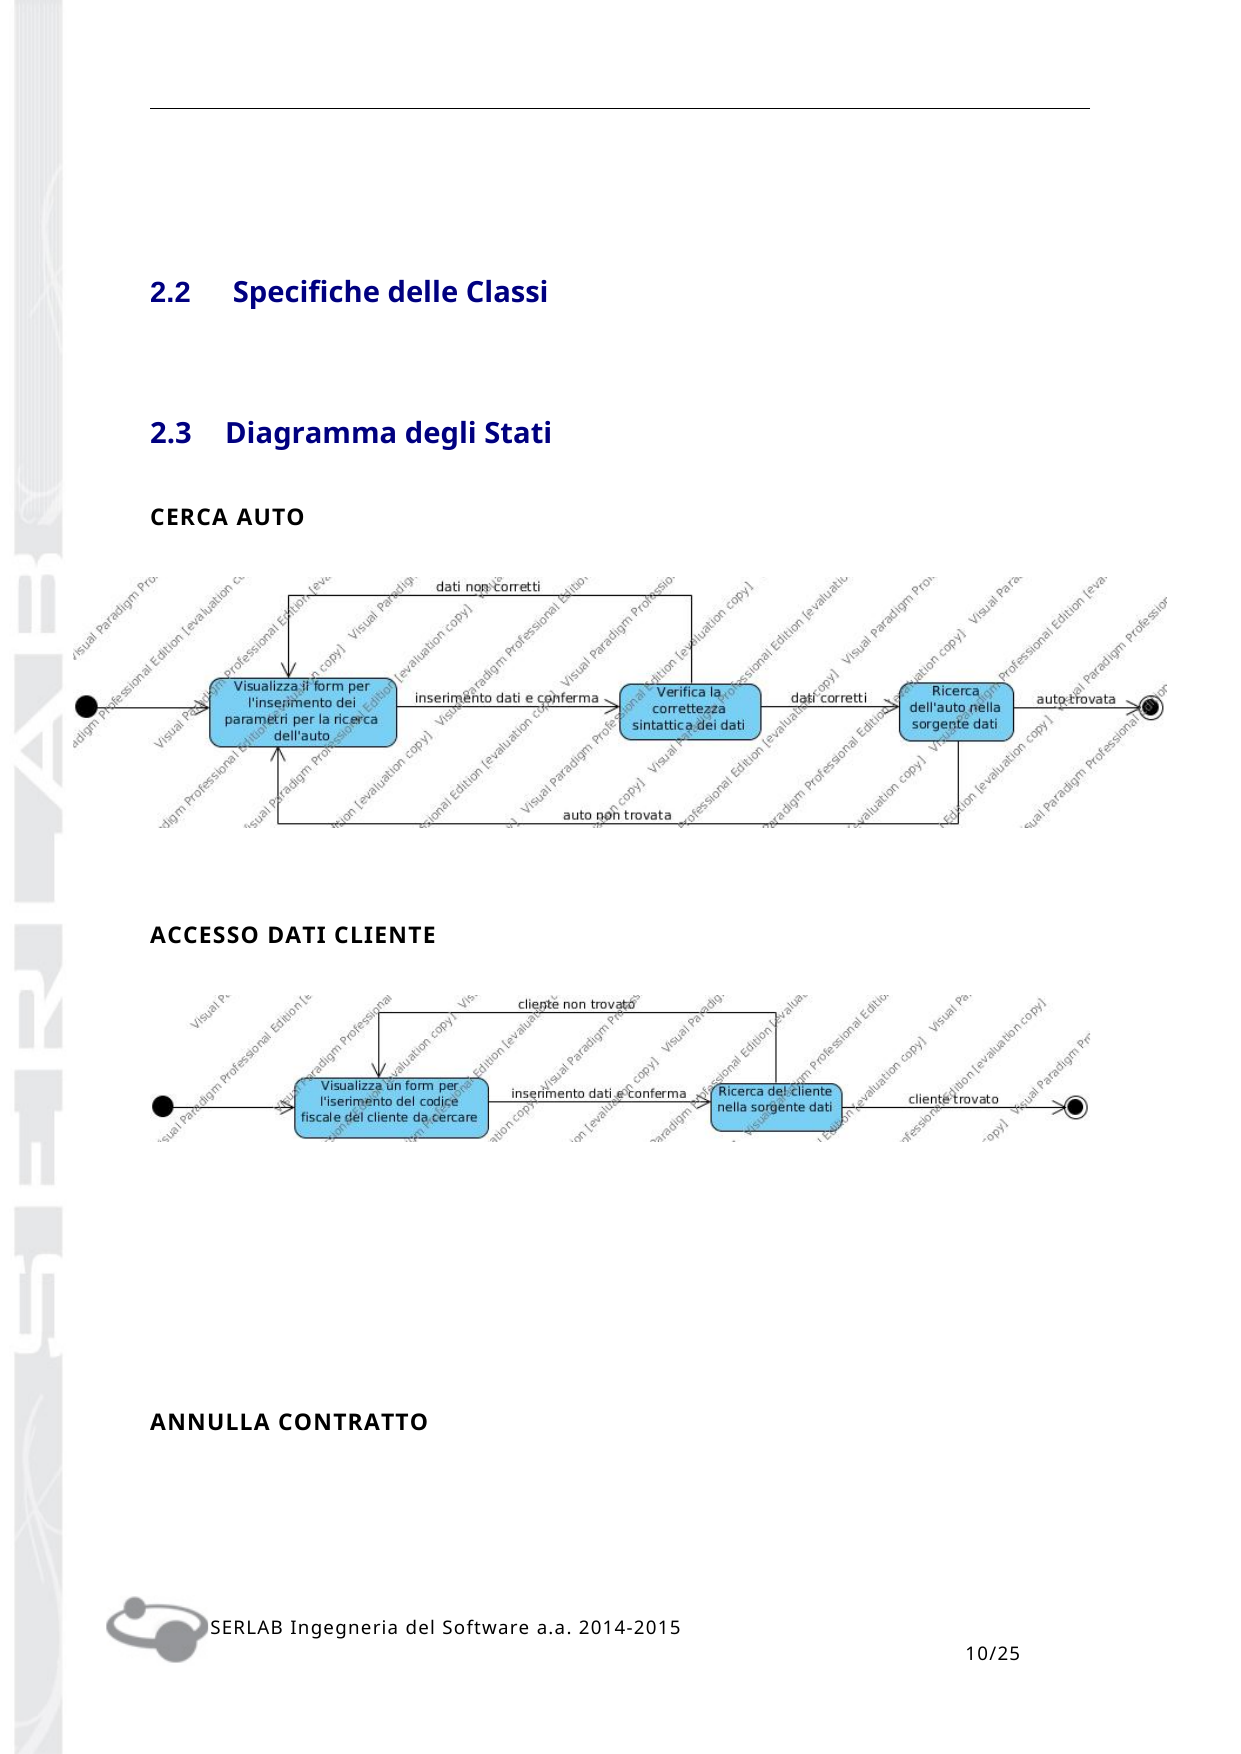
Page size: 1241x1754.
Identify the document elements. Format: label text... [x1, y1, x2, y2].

picture [0, 0, 71, 1754]
text ACCESSO DATI CLIENTE [150, 919, 1090, 950]
text ANNULLA CONTRATTO [150, 1406, 1090, 1437]
subtitle Diagramma degli Stati [150, 412, 1090, 452]
picture [150, 995, 1091, 1142]
text CERCA AUTO [150, 501, 1090, 532]
picture [73, 577, 1167, 828]
picture [94, 1595, 209, 1666]
subtitle Specifiche delle Classi [150, 272, 1090, 311]
